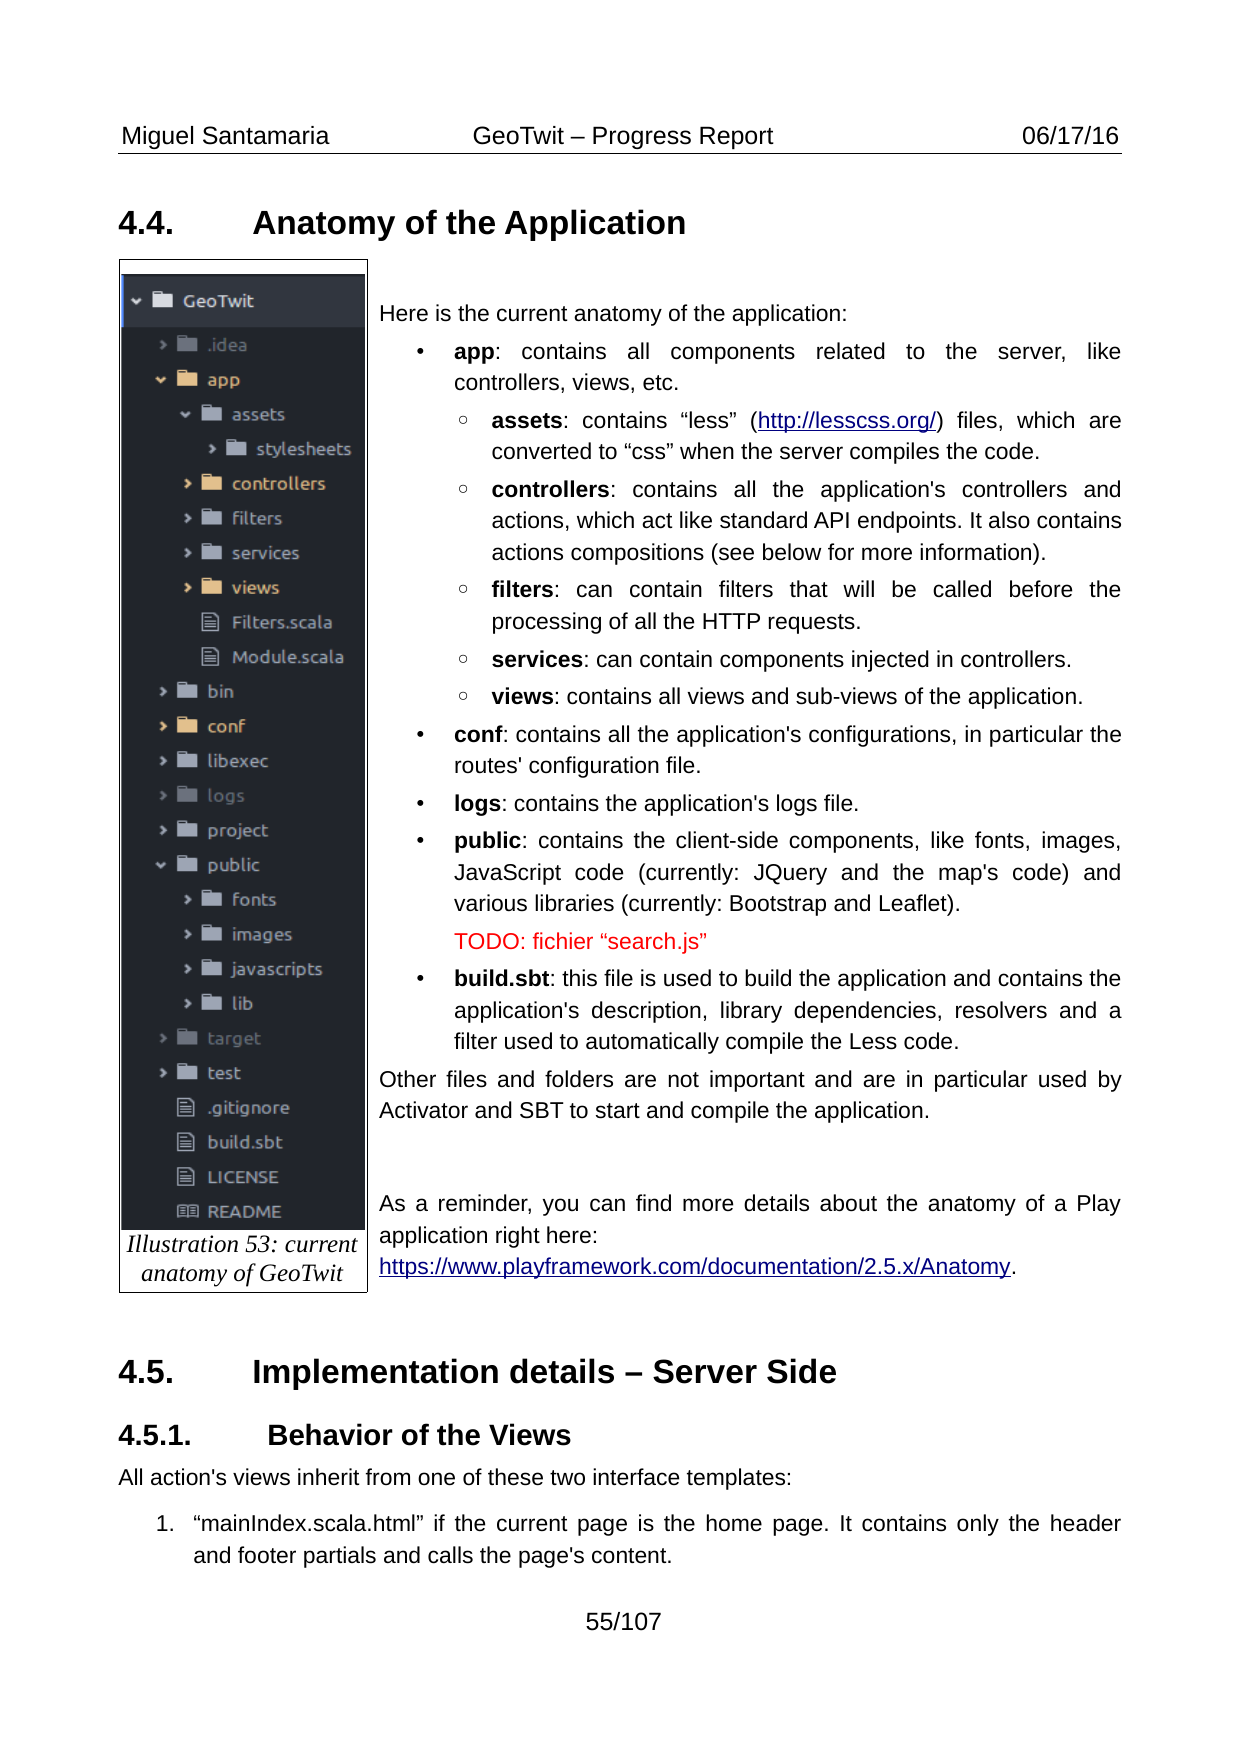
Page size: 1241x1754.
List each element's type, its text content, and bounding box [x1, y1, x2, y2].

subtitle Behavior of the Views [118, 1418, 1122, 1451]
text Illustration 53: current anatomy of GeoTwit [122, 1230, 364, 1287]
list services: can contain components injected in controllers. [368, 646, 1122, 672]
list logs: contains the application's logs file. [368, 789, 1122, 816]
list public: contains the client-side components, like fonts, images, JavaScript code (currently: JQuery and the map's code) and various libraries (currently: Bootstrap and Leaflet). [368, 827, 1122, 917]
list “mainIndex.scala.html” if the current page is the home page. It contains only the header and footer partials and calls the page's content. [156, 1510, 1122, 1568]
picture [121, 274, 365, 1230]
text Other files and folders are not important and are in particular used by Activator and SBT to start and compile the application. [368, 1066, 1122, 1124]
subtitle Anatomy of the Application [118, 203, 1122, 242]
list TODO: fichier “search.js” [368, 928, 1122, 954]
list assets: contains “less” (http://lesscss.org/) files, which are converted to “css” when the server compiles the code. [368, 407, 1122, 465]
list controllers: contains all the application's controllers and actions, which act like standard API endpoints. It also contains actions compositions (see below for more information). [368, 476, 1122, 565]
list build.sbt: this file is used to build the application and contains the application's description, library dependencies, resolvers and a filter used to automatically compile the Less code. [368, 965, 1122, 1055]
text As a reminder, you can find more details about the anatomy of a Play application right here: [368, 1190, 1122, 1248]
text https://www.playframework.com/documentation/2.5.x/Anatomy. [118, 1253, 1122, 1311]
subtitle Implementation details – Server Side [118, 1352, 1122, 1391]
list views: contains all views and sub-views of the application. [368, 683, 1122, 709]
list app: contains all components related to the server, like controllers, views, etc. [368, 338, 1122, 396]
list conf: contains all the application's configurations, in particular the routes' configuration file. [368, 721, 1122, 778]
text All action's views inherit from one of these two interface templates: [118, 1464, 1122, 1490]
list filters: can contain filters that will be called before the processing of all the HTTP requests. [368, 576, 1122, 634]
text Here is the current anatomy of the application: [368, 300, 1122, 327]
